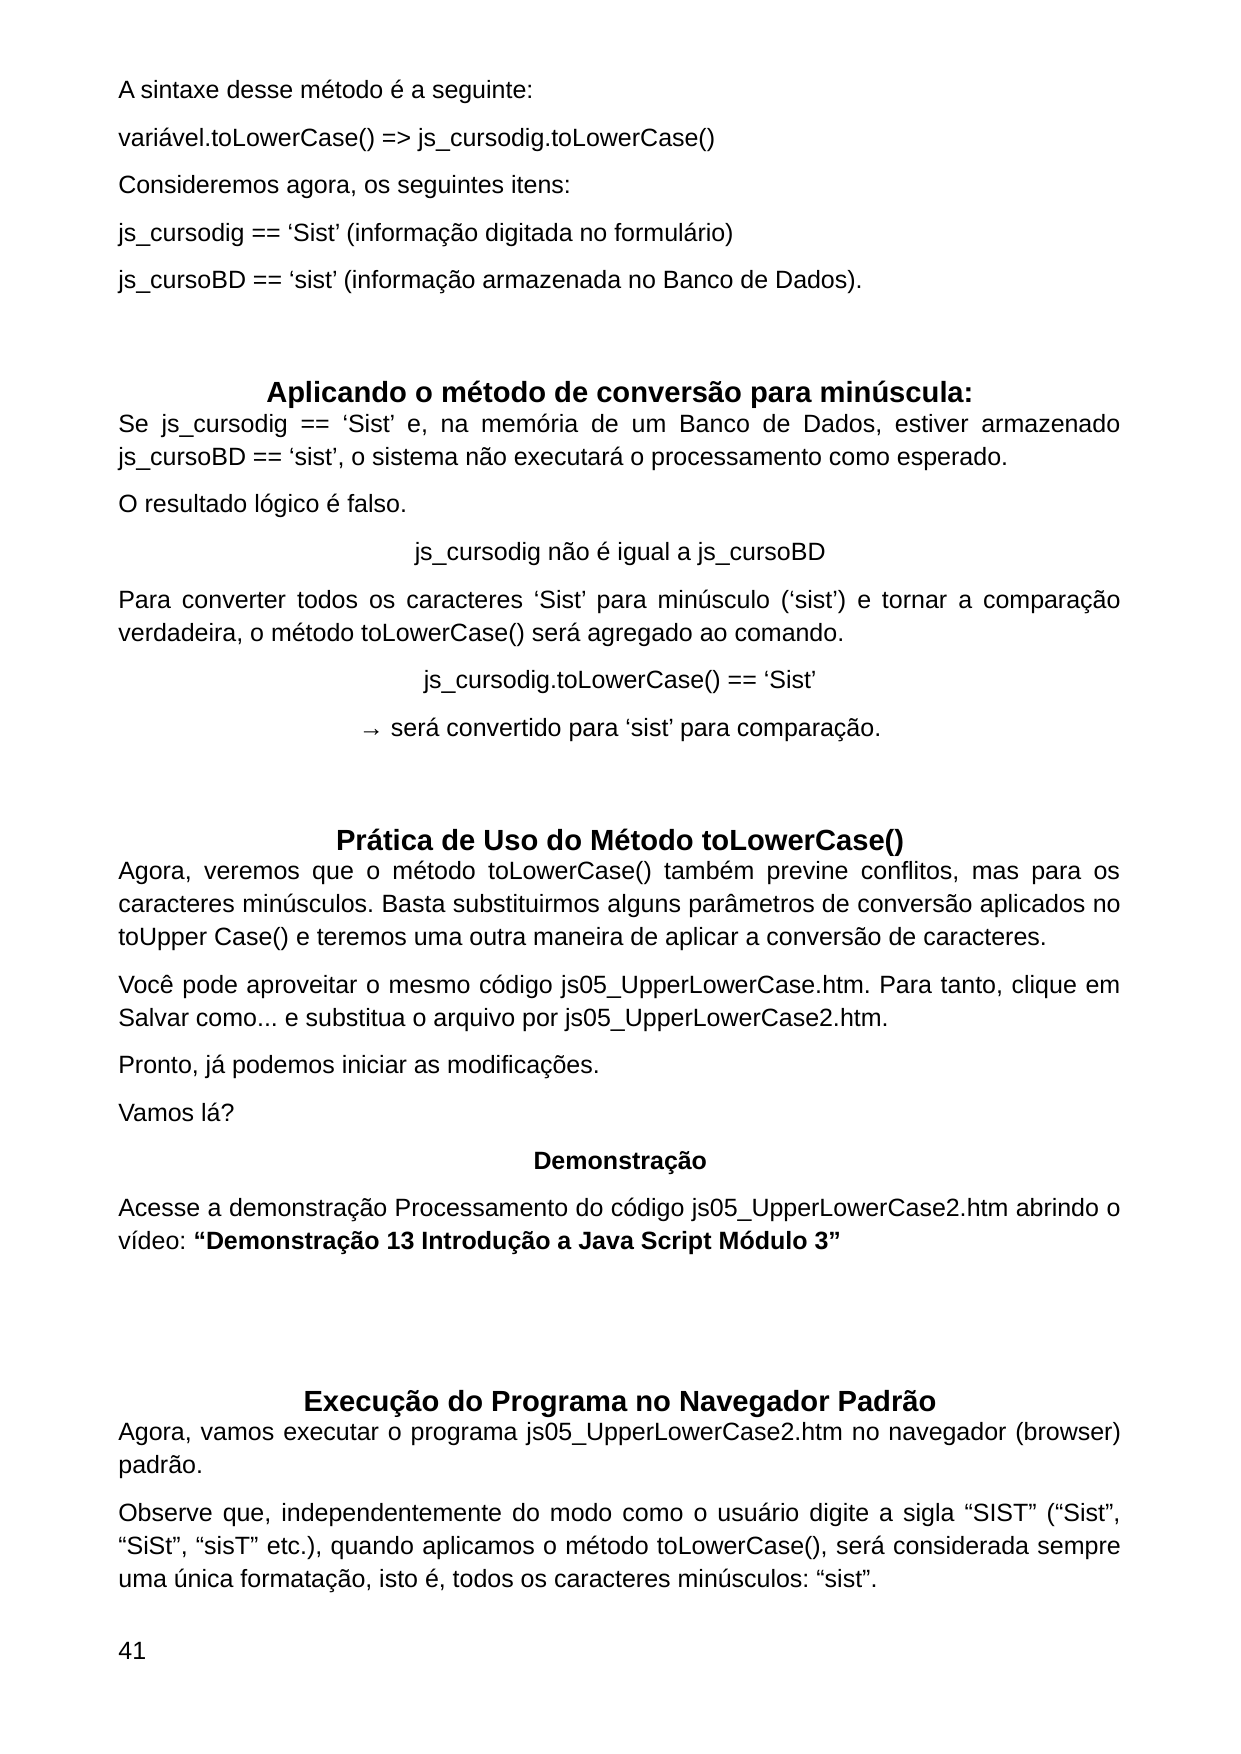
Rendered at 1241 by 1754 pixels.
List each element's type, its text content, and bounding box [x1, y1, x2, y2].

text Pronto, já podemos iniciar as modificações. [118, 1050, 1122, 1079]
text Agora, veremos que o método toLowerCase() também previne conflitos, mas para os caracteres minúsculos. Basta substituirmos alguns parâmetros de conversão aplicados no toUpper Case() e teremos uma outra maneira de aplicar a conversão de caracteres. [118, 856, 1122, 951]
subtitle Prática de Uso do Método toLowerCase() [118, 823, 1122, 856]
text js_cursodig não é igual a js_cursoBD [118, 537, 1122, 566]
text Você pode aproveitar o mesmo código js05_UpperLowerCase.htm. Para tanto, clique em Salvar como... e substitua o arquivo por js05_UpperLowerCase2.htm. [118, 970, 1122, 1032]
text Consideremos agora, os seguintes itens: [118, 170, 1122, 199]
text Acesse a demonstração Processamento do código js05_UpperLowerCase2.htm abrindo o vídeo: “Demonstração 13 Introdução a Java Script Módulo 3” [118, 1193, 1122, 1255]
text Se js_cursodig == ‘Sist’ e, na memória de um Banco de Dados, estiver armazenado js_cursoBD == ‘sist’, o sistema não executará o processamento como esperado. [118, 409, 1122, 471]
text js_cursoBD == ‘sist’ (informação armazenada no Banco de Dados). [118, 265, 1122, 294]
text variável.toLowerCase() => js_cursodig.toLowerCase() [118, 123, 1122, 151]
text → será convertido para ‘sist’ para comparação. [118, 713, 1122, 742]
subtitle Aplicando o método de conversão para minúscula: [118, 375, 1122, 409]
text Demonstração [118, 1146, 1122, 1174]
text O resultado lógico é falso. [118, 489, 1122, 518]
text js_cursodig == ‘Sist’ (informação digitada no formulário) [118, 218, 1122, 247]
text Para converter todos os caracteres ‘Sist’ para minúsculo (‘sist’) e tornar a comparação verdadeira, o método toLowerCase() será agregado ao comando. [118, 584, 1122, 646]
text Vamos lá? [118, 1098, 1122, 1127]
text A sintaxe desse método é a seguinte: [118, 75, 1122, 104]
text js_cursodig.toLowerCase() == ‘Sist’ [118, 665, 1122, 694]
text Observe que, independentemente do modo como o usuário digite a sigla “SIST” (“Sist”, “SiSt”, “sisT” etc.), quando aplicamos o método toLowerCase(), será considerada sempre uma única formatação, isto é, todos os caracteres minúsculos: “sist”. [118, 1498, 1122, 1593]
text Agora, vamos executar o programa js05_UpperLowerCase2.htm no navegador (browser) padrão. [118, 1417, 1122, 1479]
subtitle Execução do Programa no Navegador Padrão [118, 1384, 1122, 1417]
